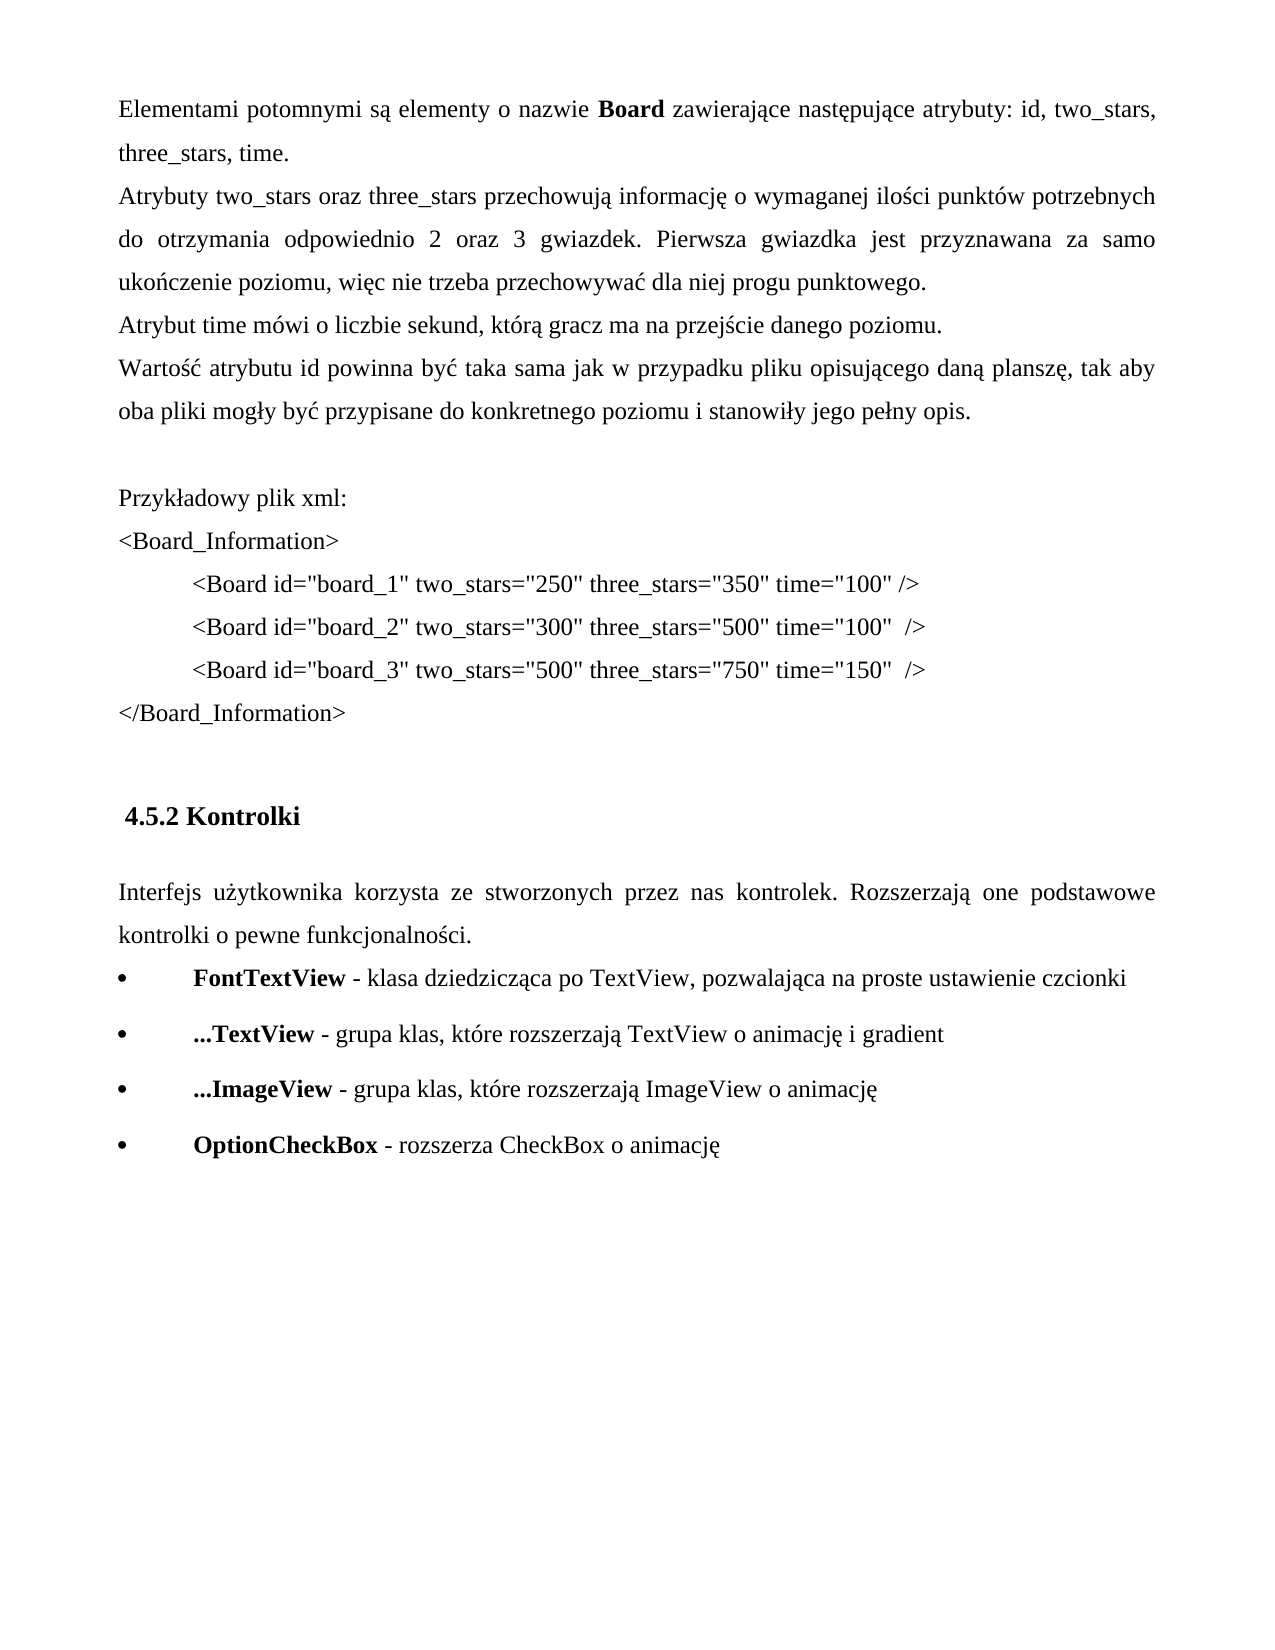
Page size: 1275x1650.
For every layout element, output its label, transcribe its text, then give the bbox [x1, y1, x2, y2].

list ...ImageView - grupa klas, które rozszerzają ImageView o animację [118, 1074, 1157, 1103]
text Elementami potomnymi są elementy o nazwie Board zawierające następujące atrybuty: id, two_stars, three_stars, time. [118, 94, 1157, 166]
text <Board id="board_1" two_stars="250" three_stars="350" time="100" /> [118, 569, 1157, 598]
text Przykładowy plik xml: [118, 483, 1157, 511]
text Wartość atrybutu id powinna być taka sama jak w przypadku pliku opisującego daną planszę, tak aby oba pliki mogły być przypisane do konkretnego poziomu i stanowiły jego pełny opis. [118, 353, 1157, 425]
text <Board id="board_2" two_stars="300" three_stars="500" time="100" /> [118, 612, 1157, 641]
list FontTextView - klasa dziedzicząca po TextView, pozwalająca na proste ustawienie czcionki [118, 963, 1157, 992]
text Interfejs użytkownika korzysta ze stworzonych przez nas kontrolek. Rozszerzają one podstawowe kontrolki o pewne funkcjonalności. [118, 877, 1157, 949]
text <Board_Information> [118, 526, 1157, 554]
list ...TextView - grupa klas, które rozszerzają TextView o animację i gradient [118, 1019, 1157, 1048]
text </Board_Information> [118, 698, 1157, 727]
text <Board id="board_3" two_stars="500" three_stars="750" time="150" /> [118, 655, 1157, 684]
subtitle Kontrolki [118, 800, 1157, 831]
text Atrybut time mówi o liczbie sekund, którą gracz ma na przejście danego poziomu. [118, 310, 1157, 339]
list OptionCheckBox - rozszerza CheckBox o animację [118, 1130, 1157, 1159]
text Atrybuty two_stars oraz three_stars przechowują informację o wymaganej ilości punktów potrzebnych do otrzymania odpowiednio 2 oraz 3 gwiazdek. Pierwsza gwiazdka jest przyznawana za samo ukończenie poziomu, więc nie trzeba przechowywać dla niej progu punktowego. [118, 181, 1157, 296]
